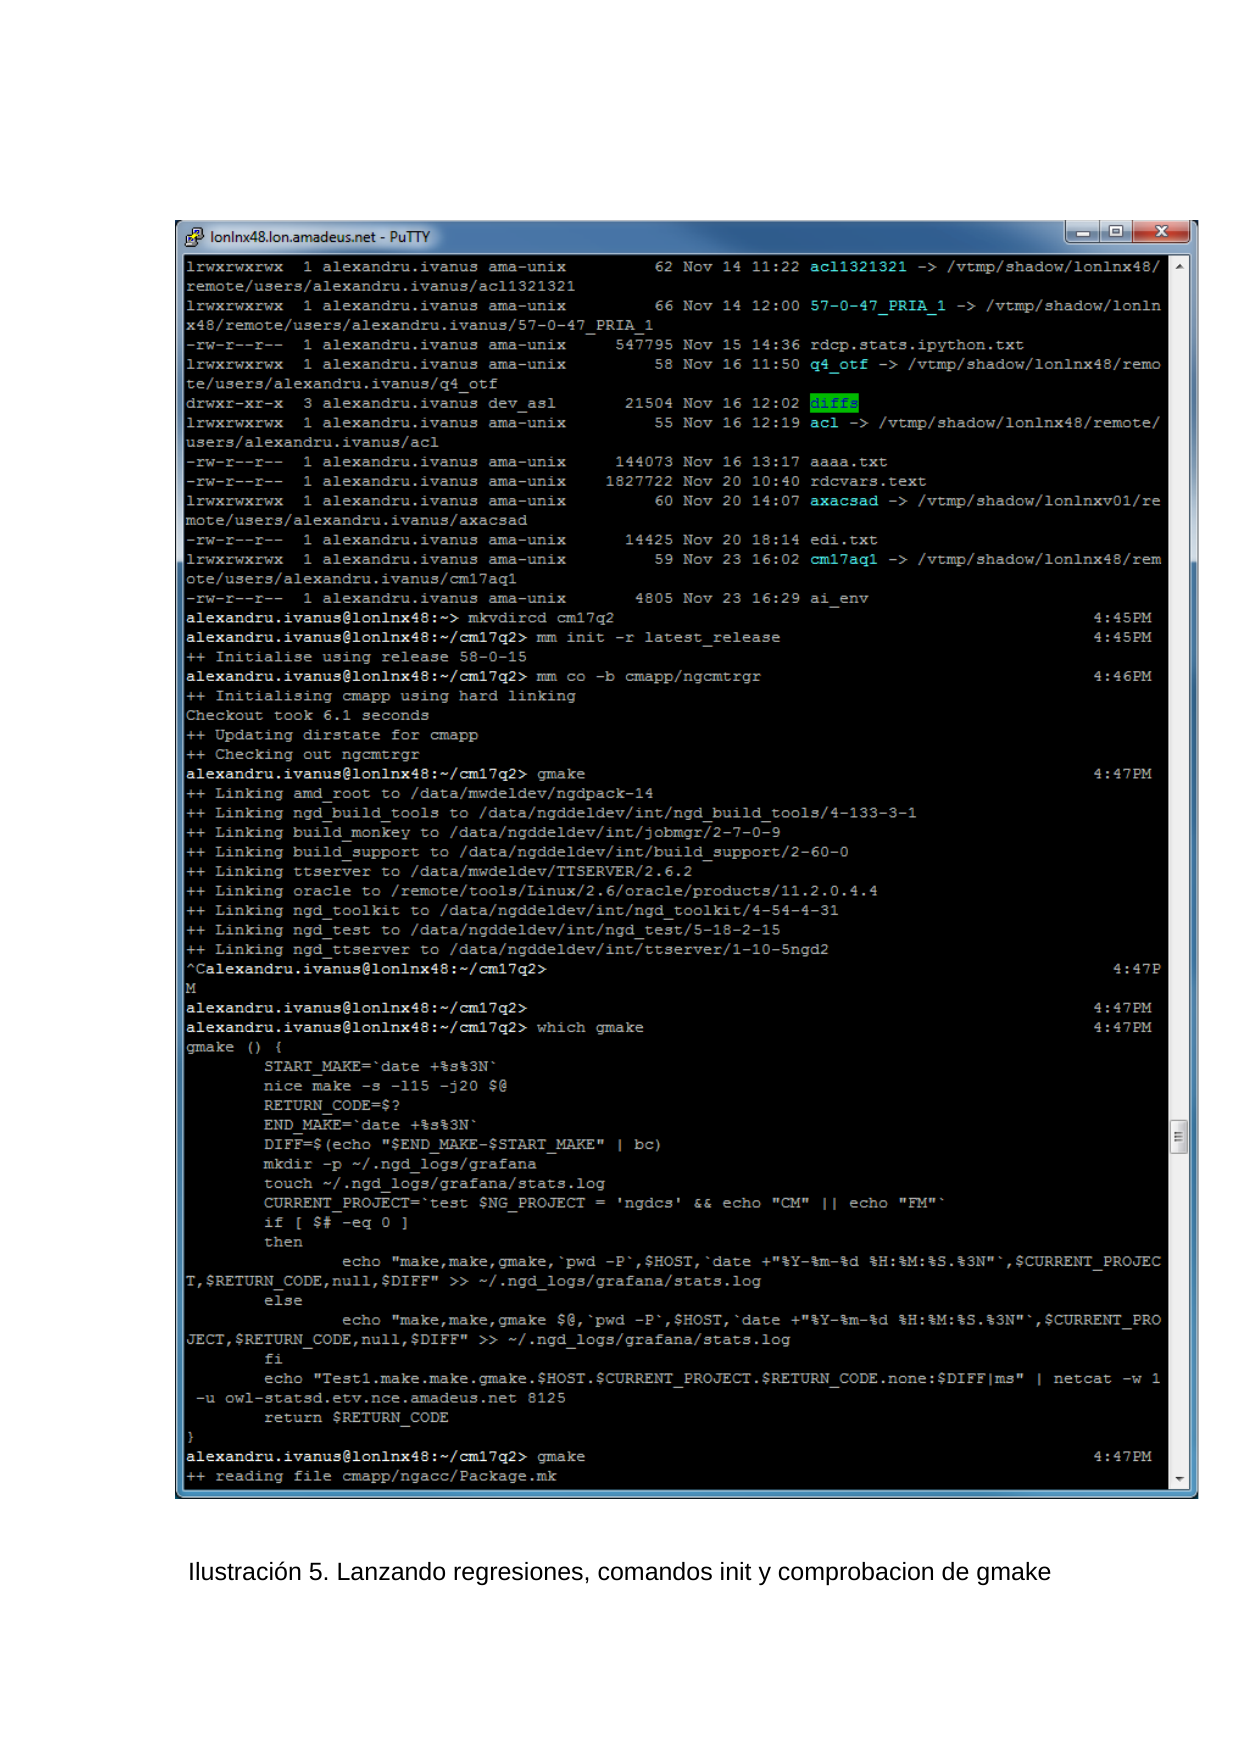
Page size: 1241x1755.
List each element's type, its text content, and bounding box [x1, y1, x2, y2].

picture [175, 220, 1199, 1499]
text Ilustración 5. Lanzando regresiones, comandos init y comprobacion de gmake [175, 1557, 1065, 1585]
